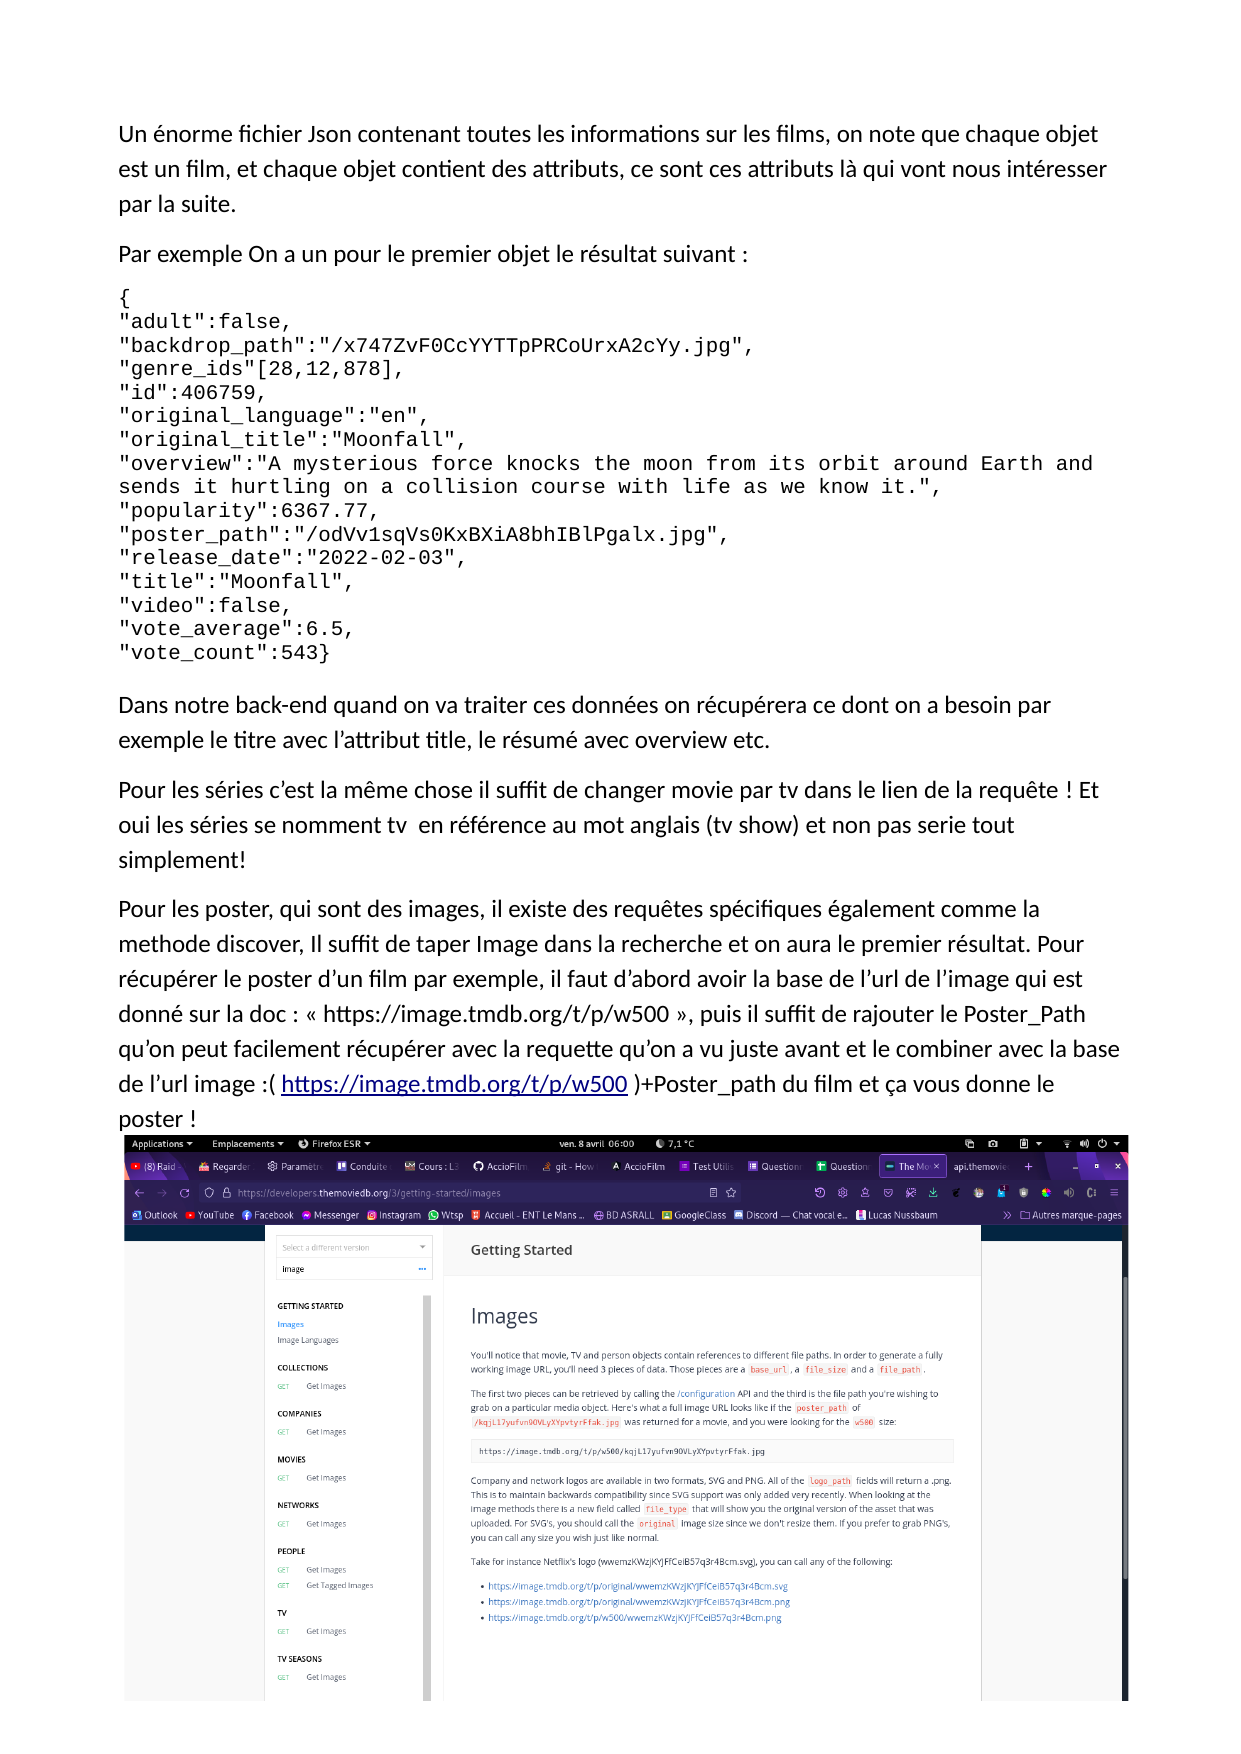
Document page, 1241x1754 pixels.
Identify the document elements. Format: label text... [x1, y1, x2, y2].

text "backdrop_path":"/x747ZvF0CcYYTTpPRCoUrxA2cYy.jpg", [118, 334, 1122, 358]
text "id":406759, [118, 382, 1122, 406]
text Pour les séries c’est la même chose il suffit de changer movie par tv dans le lien de la requête ! Et oui les séries se nomment tv en référence au mot anglais (tv show) et non pas serie tout simplement! [118, 774, 1122, 874]
text "title":"Moonfall", [118, 571, 1122, 595]
text "overview":"A mysterious force knocks the moon from its orbit around Earth and sends it hurtling on a collision course with life as we know it.", [118, 453, 1122, 500]
text "original_title":"Moonfall", [118, 429, 1122, 453]
text Par exemple On a un pour le premier objet le résultat suivant : [118, 238, 1122, 268]
text "original_language":"en", [118, 406, 1122, 429]
text "vote_average":6.5, [118, 618, 1122, 642]
text "popularity":6367.77, [118, 500, 1122, 524]
text "genre_ids"[28,12,878], [118, 358, 1122, 382]
text "adult":false, [118, 311, 1122, 334]
text "poster_path":"/odVv1sqVs0KxBXiA8bhIBlPgalx.jpg", [118, 524, 1122, 547]
picture [124, 1135, 1129, 1701]
text "vote_count":543} [118, 642, 1122, 666]
text "release_date":"2022-02-03", [118, 547, 1122, 571]
text Un énorme fichier Json contenant toutes les informations sur les films, on note que chaque objet est un film, et chaque objet contient des attributs, ce sont ces attributs là qui vont nous intéresser par la suite. [118, 118, 1122, 219]
text { [118, 287, 1122, 311]
text "video":false, [118, 595, 1122, 618]
text Pour les poster, qui sont des images, il existe des requêtes spécifiques également comme la methode discover, Il suffit de taper Image dans la recherche et on aura le premier résultat. Pour récupérer le poster d’un film par exemple, il faut d’abord avoir la base de l’url de l’image qui est donné sur la doc : « https://image.tmdb.org/t/p/w500 », puis il suffit de rajouter le Poster_Path qu’on peut facilement récupérer avec la requette qu’on a vu juste avant et le combiner avec la base de l’url image :( https://image.tmdb.org/t/p/w500 )+Poster_path du film et ça vous donne le poster ! [118, 893, 1122, 1134]
text Dans notre back-end quand on va traiter ces données on récupérera ce dont on a besoin par exemple le titre avec l’attribut title, le résumé avec overview etc. [118, 689, 1122, 755]
